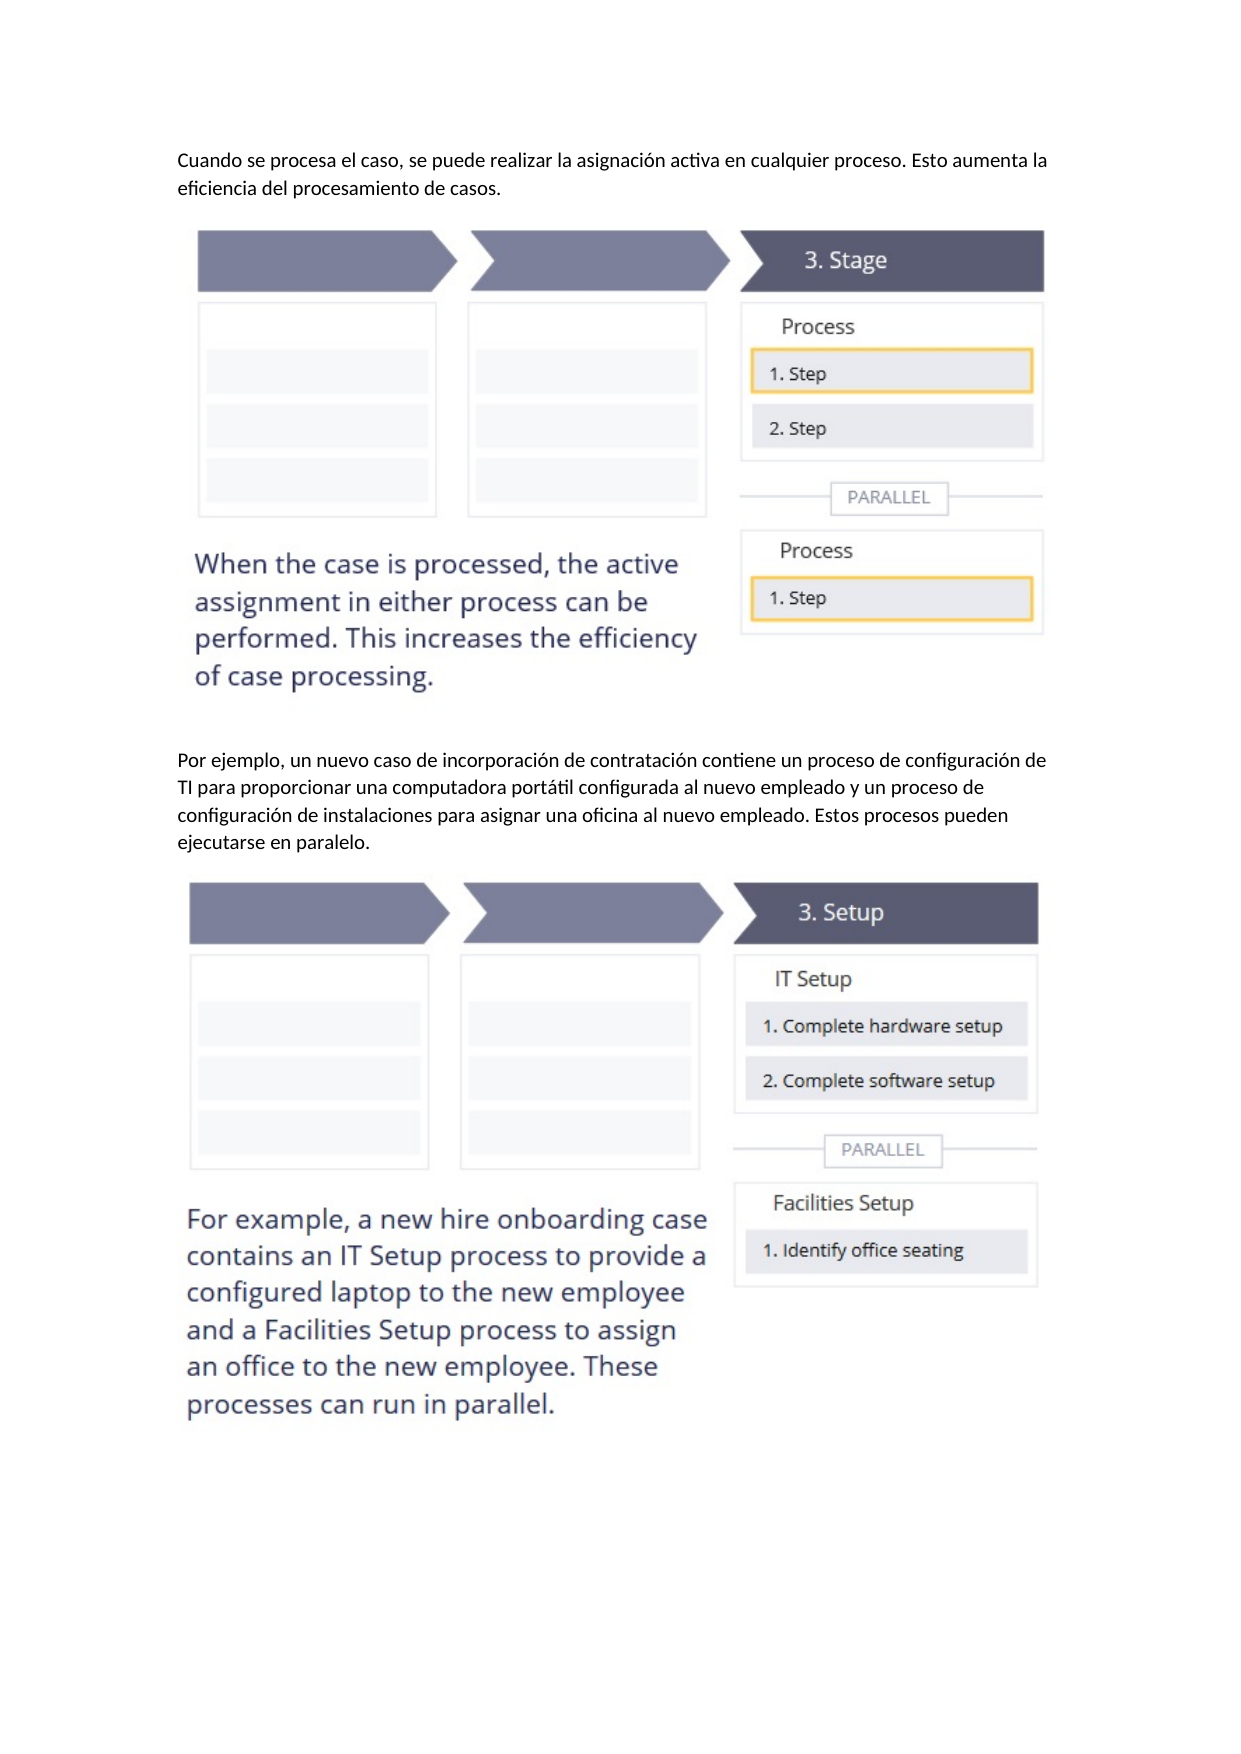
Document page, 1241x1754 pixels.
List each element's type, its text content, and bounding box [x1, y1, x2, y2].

picture [177, 873, 1063, 1432]
text Por ejemplo, un nuevo caso de incorporación de contratación contiene un proceso de configuración de TI para proporcionar una computadora portátil configurada al nuevo empleado y un proceso de configuración de instalaciones para asignar una oficina al nuevo empleado. Estos procesos pueden ejecutarse en paralelo. [177, 747, 1063, 854]
picture [177, 219, 1063, 729]
text Cuando se procesa el caso, se puede realizar la asignación activa en cualquier proceso. Esto aumenta la eficiencia del procesamiento de casos. [177, 148, 1063, 200]
